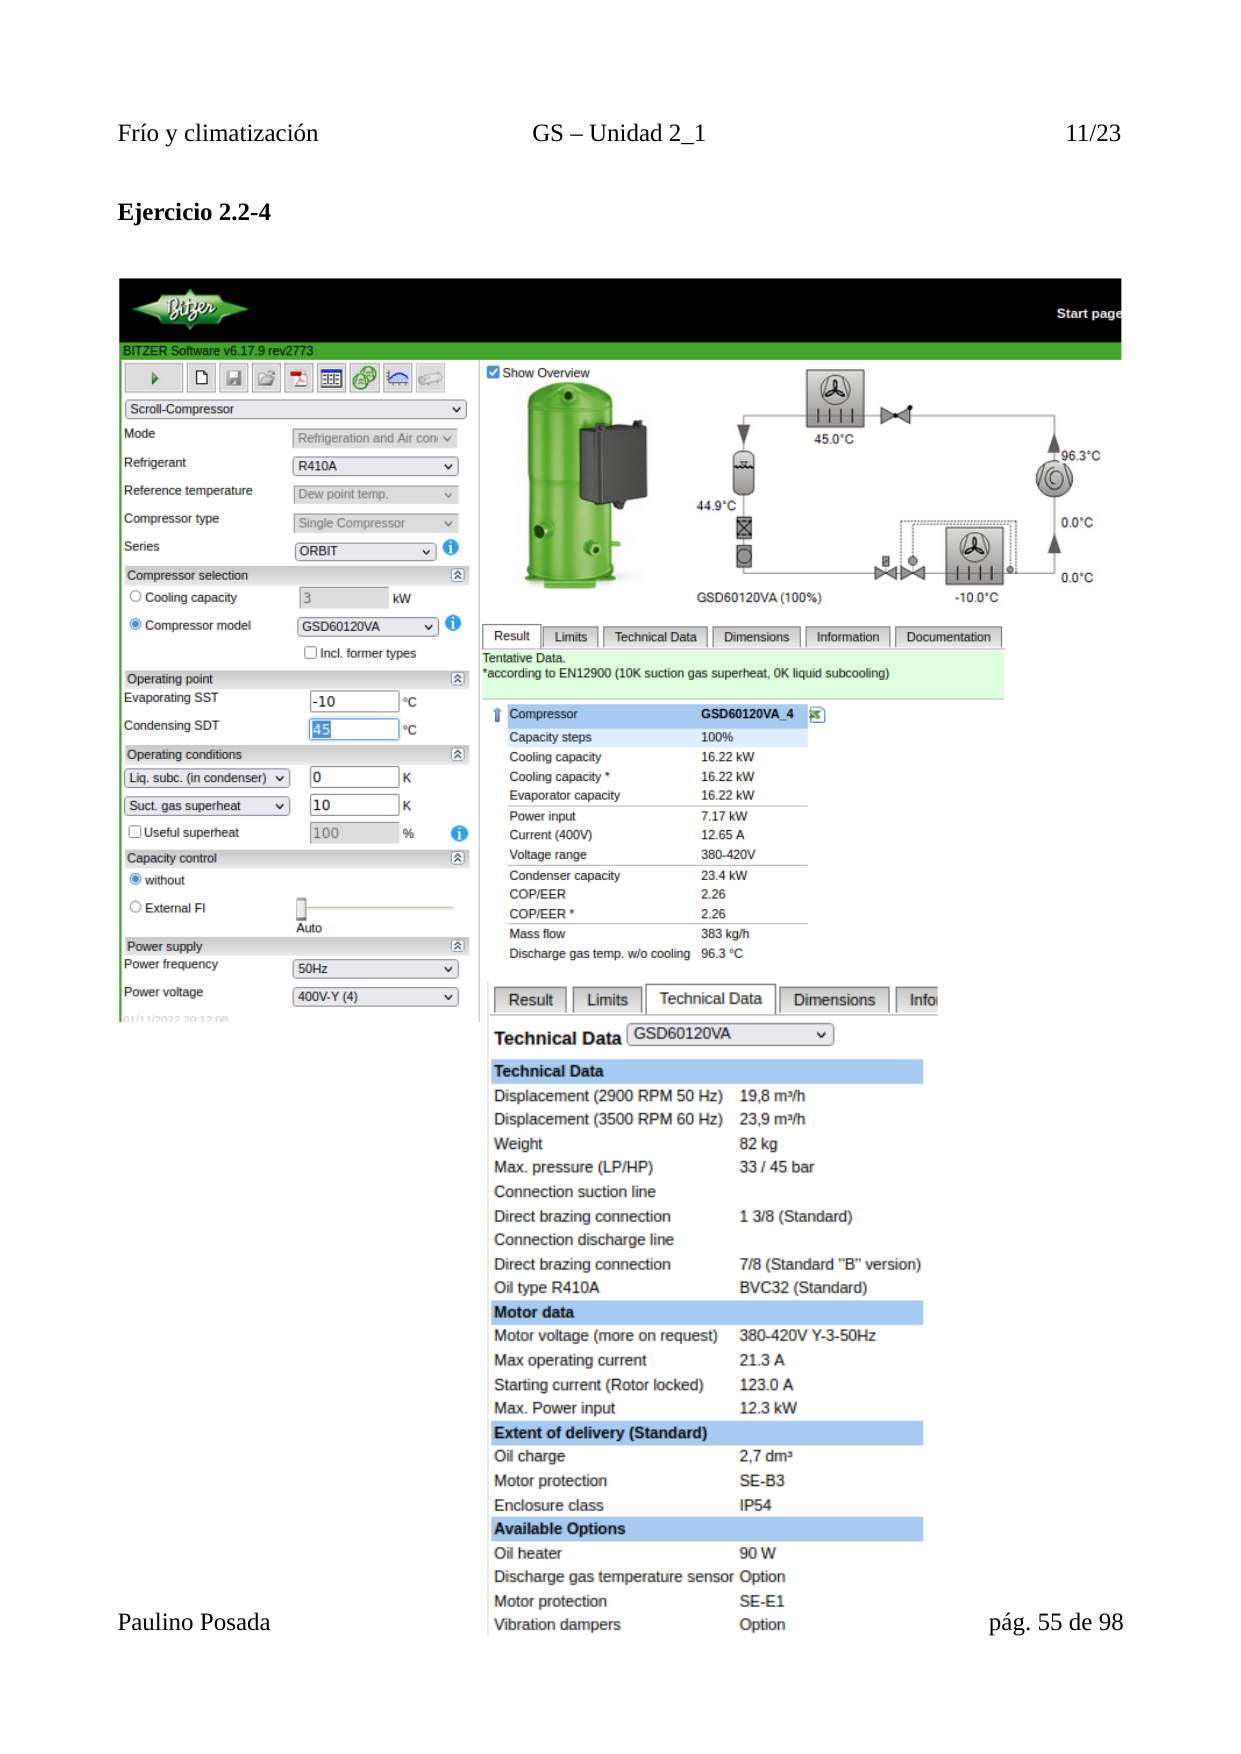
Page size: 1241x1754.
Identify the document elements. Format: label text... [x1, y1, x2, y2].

text Ejercicio 2.2-4 [117, 197, 1123, 226]
picture [117, 275, 1122, 1636]
